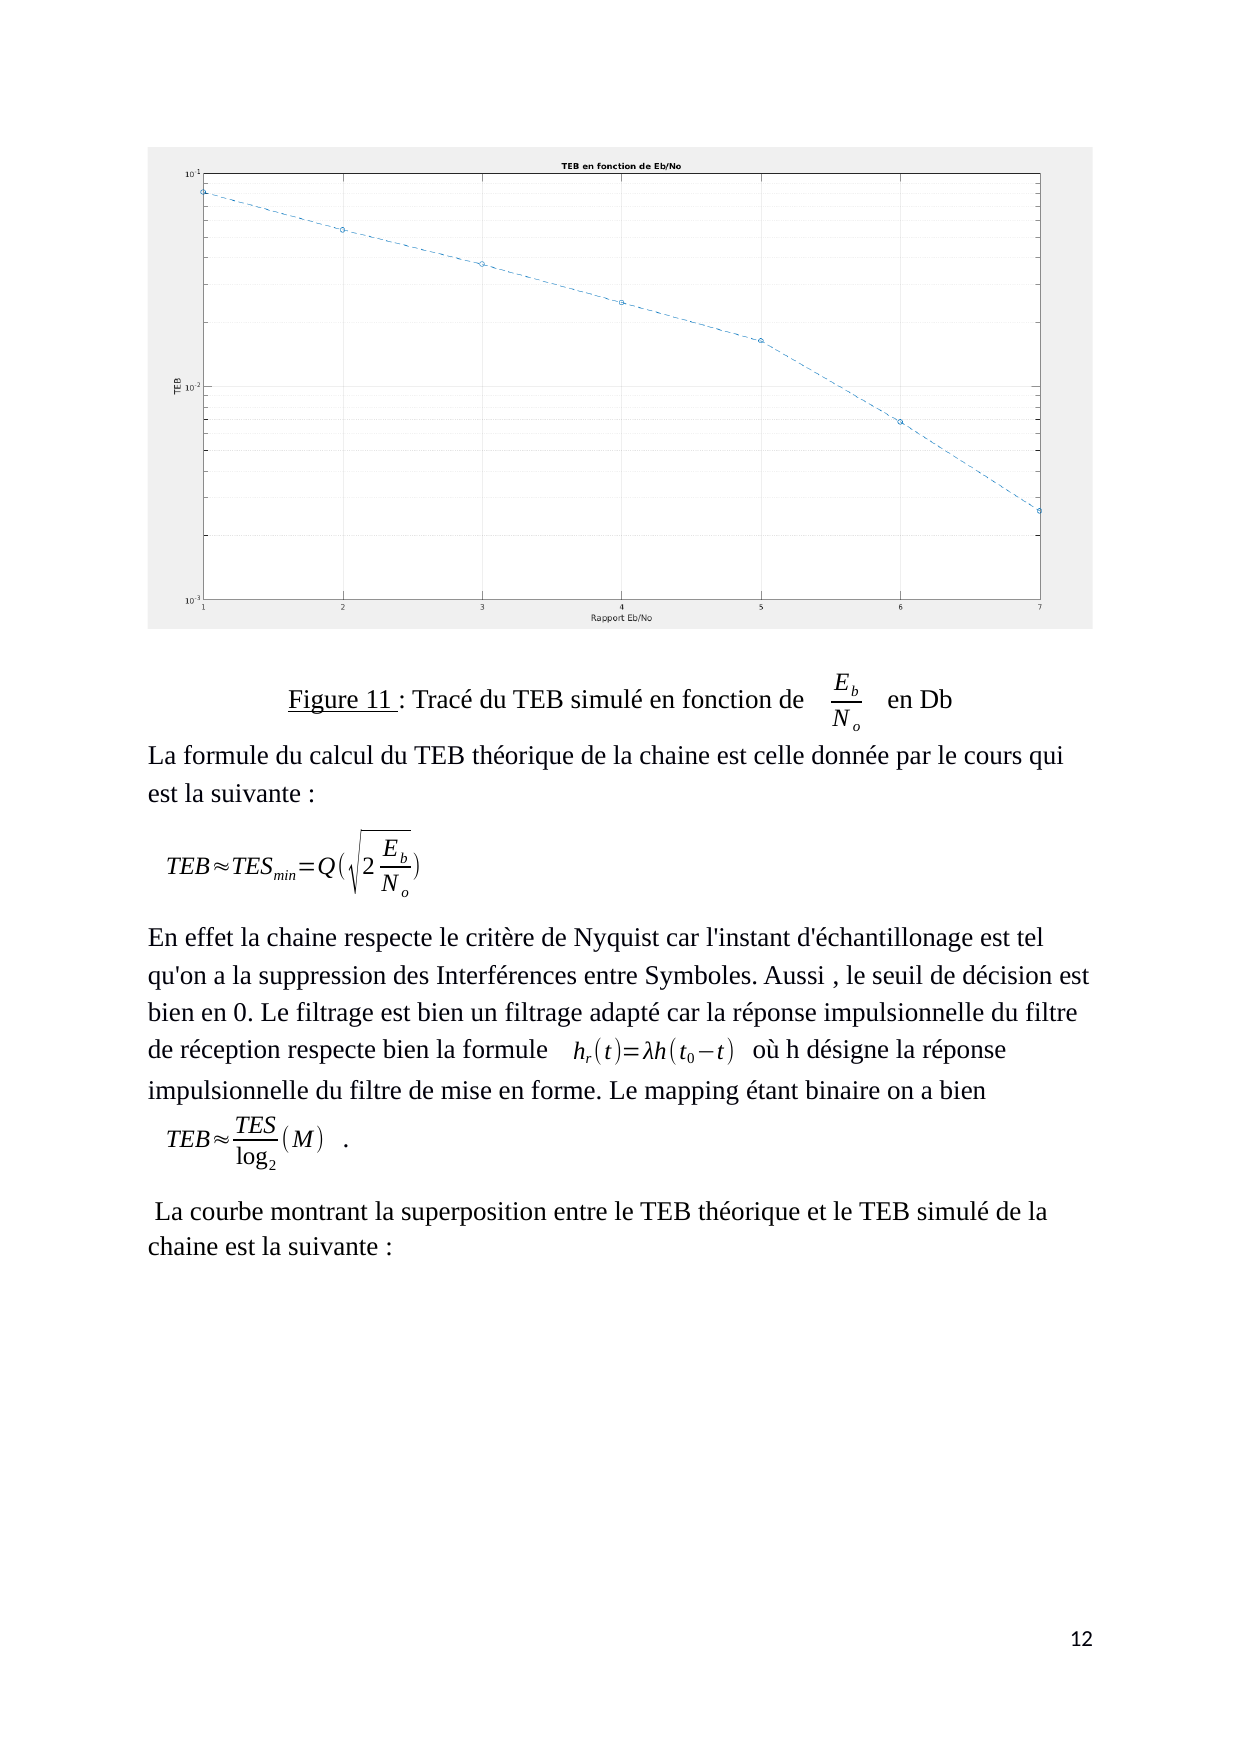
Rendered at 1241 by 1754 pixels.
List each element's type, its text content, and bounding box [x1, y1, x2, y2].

text En effet la chaine respecte le critère de Nyquist car l'instant d'échantillonage est tel qu'on a la suppression des Interférences entre Symboles. Aussi , le seuil de décision est bien en 0. Le filtrage est bien un filtrage adapté car la réponse impulsionnelle du filtre de réception respecte bien la formule où h désigne la réponse impulsionnelle du filtre de mise en forme. Le mapping étant binaire on a bien . [148, 921, 1093, 1174]
text Figure 11 : Tracé du TEB simulé en fonction de en Db [148, 668, 1093, 735]
text La courbe montrant la superposition entre le TEB théorique et le TEB simulé de la chaine est la suivante : [148, 1194, 1093, 1261]
picture [147, 147, 1093, 629]
text La formule du calcul du TEB théorique de la chaine est celle donnée par le cours qui est la suivante : [148, 739, 1093, 808]
